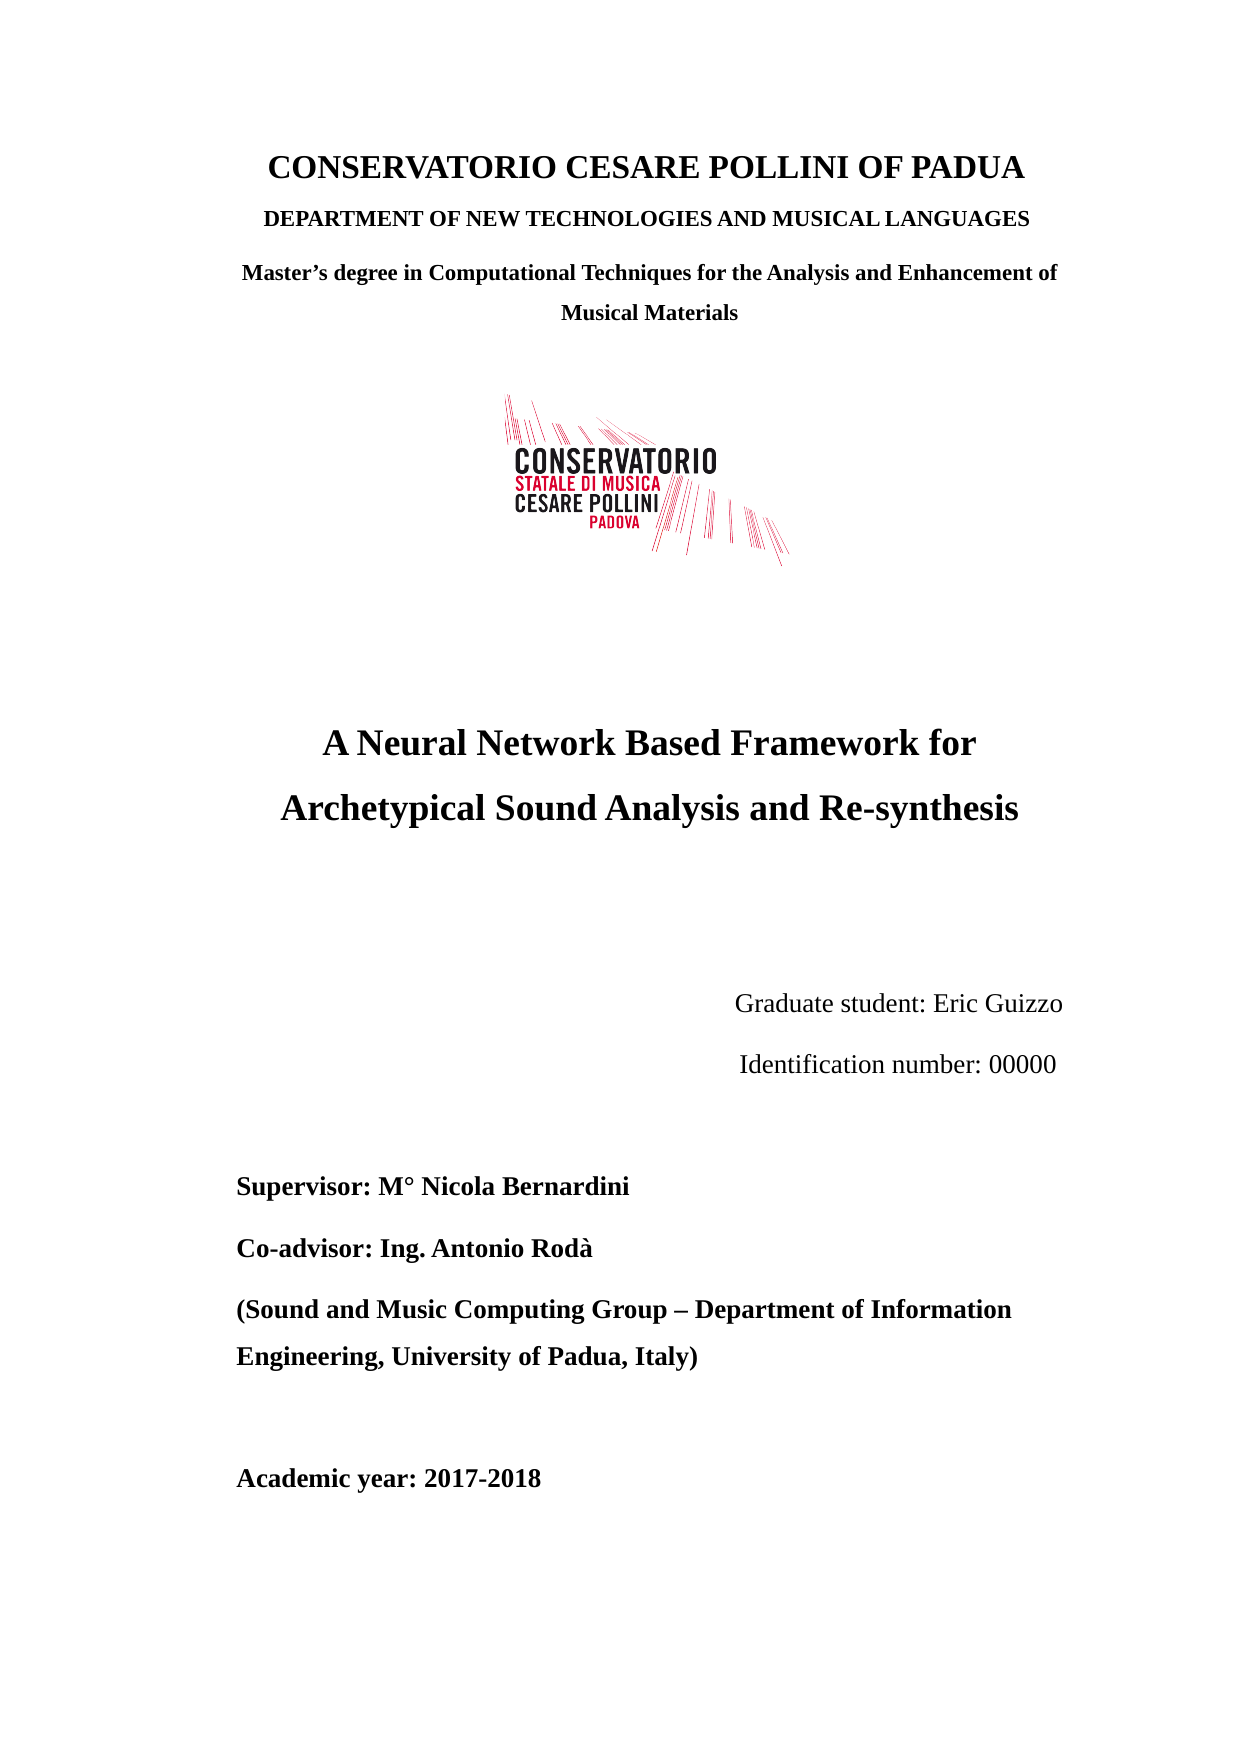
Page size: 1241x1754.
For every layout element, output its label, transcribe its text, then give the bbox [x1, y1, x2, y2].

text DEPARTMENT OF NEW TECHNOLOGIES AND MUSICAL LANGUAGES [236, 205, 1063, 231]
text Identification number: 00000 [236, 1048, 1063, 1079]
picture [504, 388, 795, 574]
text (Sound and Music Computing Group – Department of Information Engineering, University of Padua, Italy) [236, 1293, 1063, 1371]
text CONSERVATORIO CESARE POLLINI OF PADUA [236, 148, 1063, 186]
text Supervisor: M° Nicola Bernardini [236, 1170, 1063, 1202]
text Co-advisor: Ing. Antonio Rodà [236, 1232, 1063, 1263]
text A Neural Network Based Framework for Archetypical Sound Analysis and Re-synthesis [236, 720, 1063, 828]
text Graduate student: Eric Guizzo [236, 987, 1063, 1018]
text Master’s degree in Computational Techniques for the Analysis and Enhancement of Musical Materials [236, 259, 1063, 325]
text Academic year: 2017-2018 [236, 1462, 1063, 1493]
